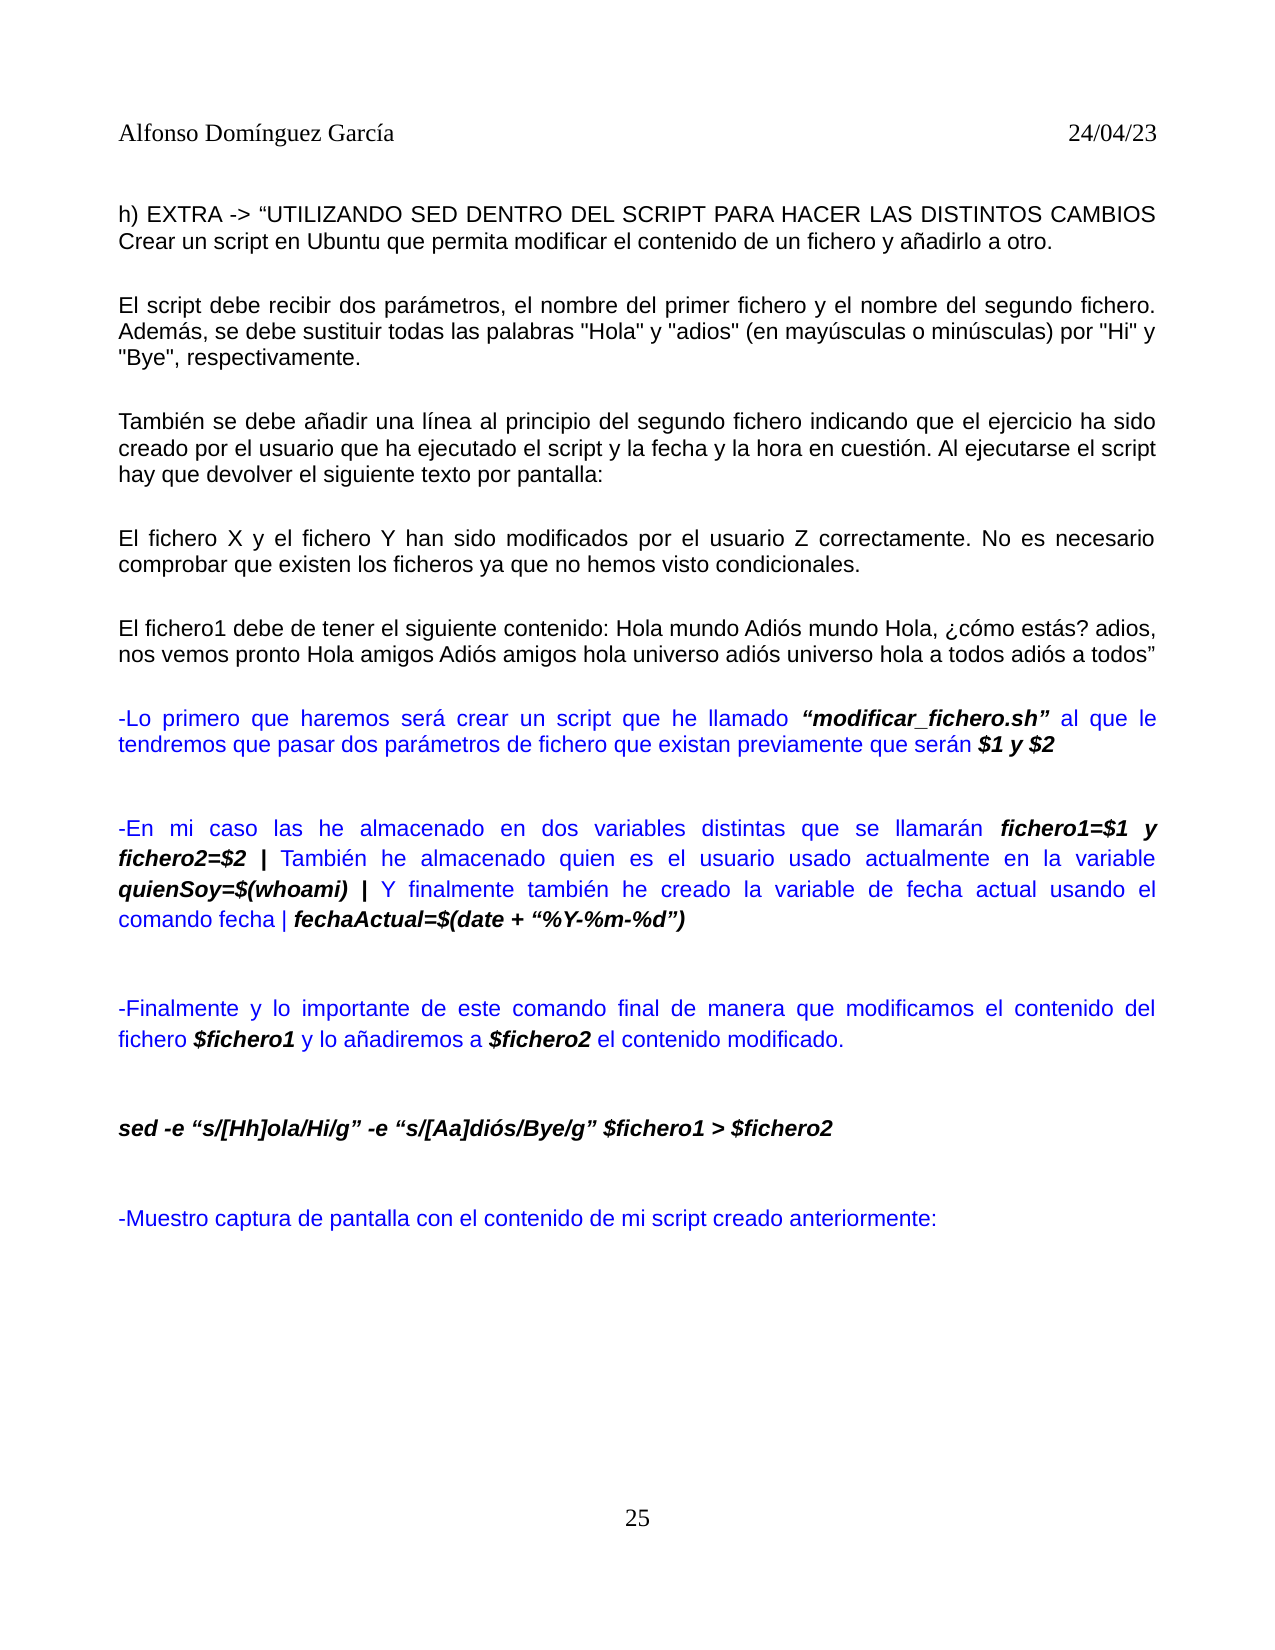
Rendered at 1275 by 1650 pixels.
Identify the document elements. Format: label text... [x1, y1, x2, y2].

subtitle El fichero1 debe de tener el siguiente contenido: Hola mundo Adiós mundo Hola, ¿cómo estás? adios, nos vemos pronto Hola amigos Adiós amigos hola universo adiós universo hola a todos adiós a todos” [118, 615, 1157, 668]
text -Finalmente y lo importante de este comando final de manera que modificamos el contenido del fichero $fichero1 y lo añadiremos a $fichero2 el contenido modificado. [118, 995, 1157, 1052]
text -En mi caso las he almacenado en dos variables distintas que se llamarán fichero1=$1 y fichero2=$2 | También he almacenado quien es el usuario usado actualmente en la variable quienSoy=$(whoami) | Y finalmente también he creado la variable de fecha actual usando el comando fecha | fechaActual=$(date + “%Y-%m-%d”) [118, 815, 1157, 932]
subtitle El fichero X y el fichero Y han sido modificados por el usuario Z correctamente. No es necesario comprobar que existen los ficheros ya que no hemos visto condicionales. [118, 525, 1157, 577]
text -Muestro captura de pantalla con el contenido de mi script creado anteriormente: [118, 1205, 1157, 1231]
subtitle El script debe recibir dos parámetros, el nombre del primer fichero y el nombre del segundo fichero. Además, se debe sustituir todas las palabras "Hola" y "adios" (en mayúsculas o minúsculas) por "Hi" y "Bye", respectivamente. [118, 292, 1157, 371]
subtitle También se debe añadir una línea al principio del segundo fichero indicando que el ejercicio ha sido creado por el usuario que ha ejecutado el script y la fecha y la hora en cuestión. Al ejecutarse el script hay que devolver el siguiente texto por pantalla: [118, 408, 1157, 487]
text sed -e “s/[Hh]ola/Hi/g” -e “s/[Aa]diós/Bye/g” $fichero1 > $fichero2 [118, 1115, 1157, 1141]
subtitle -Lo primero que haremos será crear un script que he llamado “modificar_fichero.sh” al que le tendremos que pasar dos parámetros de fichero que existan previamente que serán $1 y $2 [118, 705, 1157, 758]
subtitle h) EXTRA -> “UTILIZANDO SED DENTRO DEL SCRIPT PARA HACER LAS DISTINTOS CAMBIOS Crear un script en Ubuntu que permita modificar el contenido de un fichero y añadirlo a otro. [118, 201, 1157, 254]
